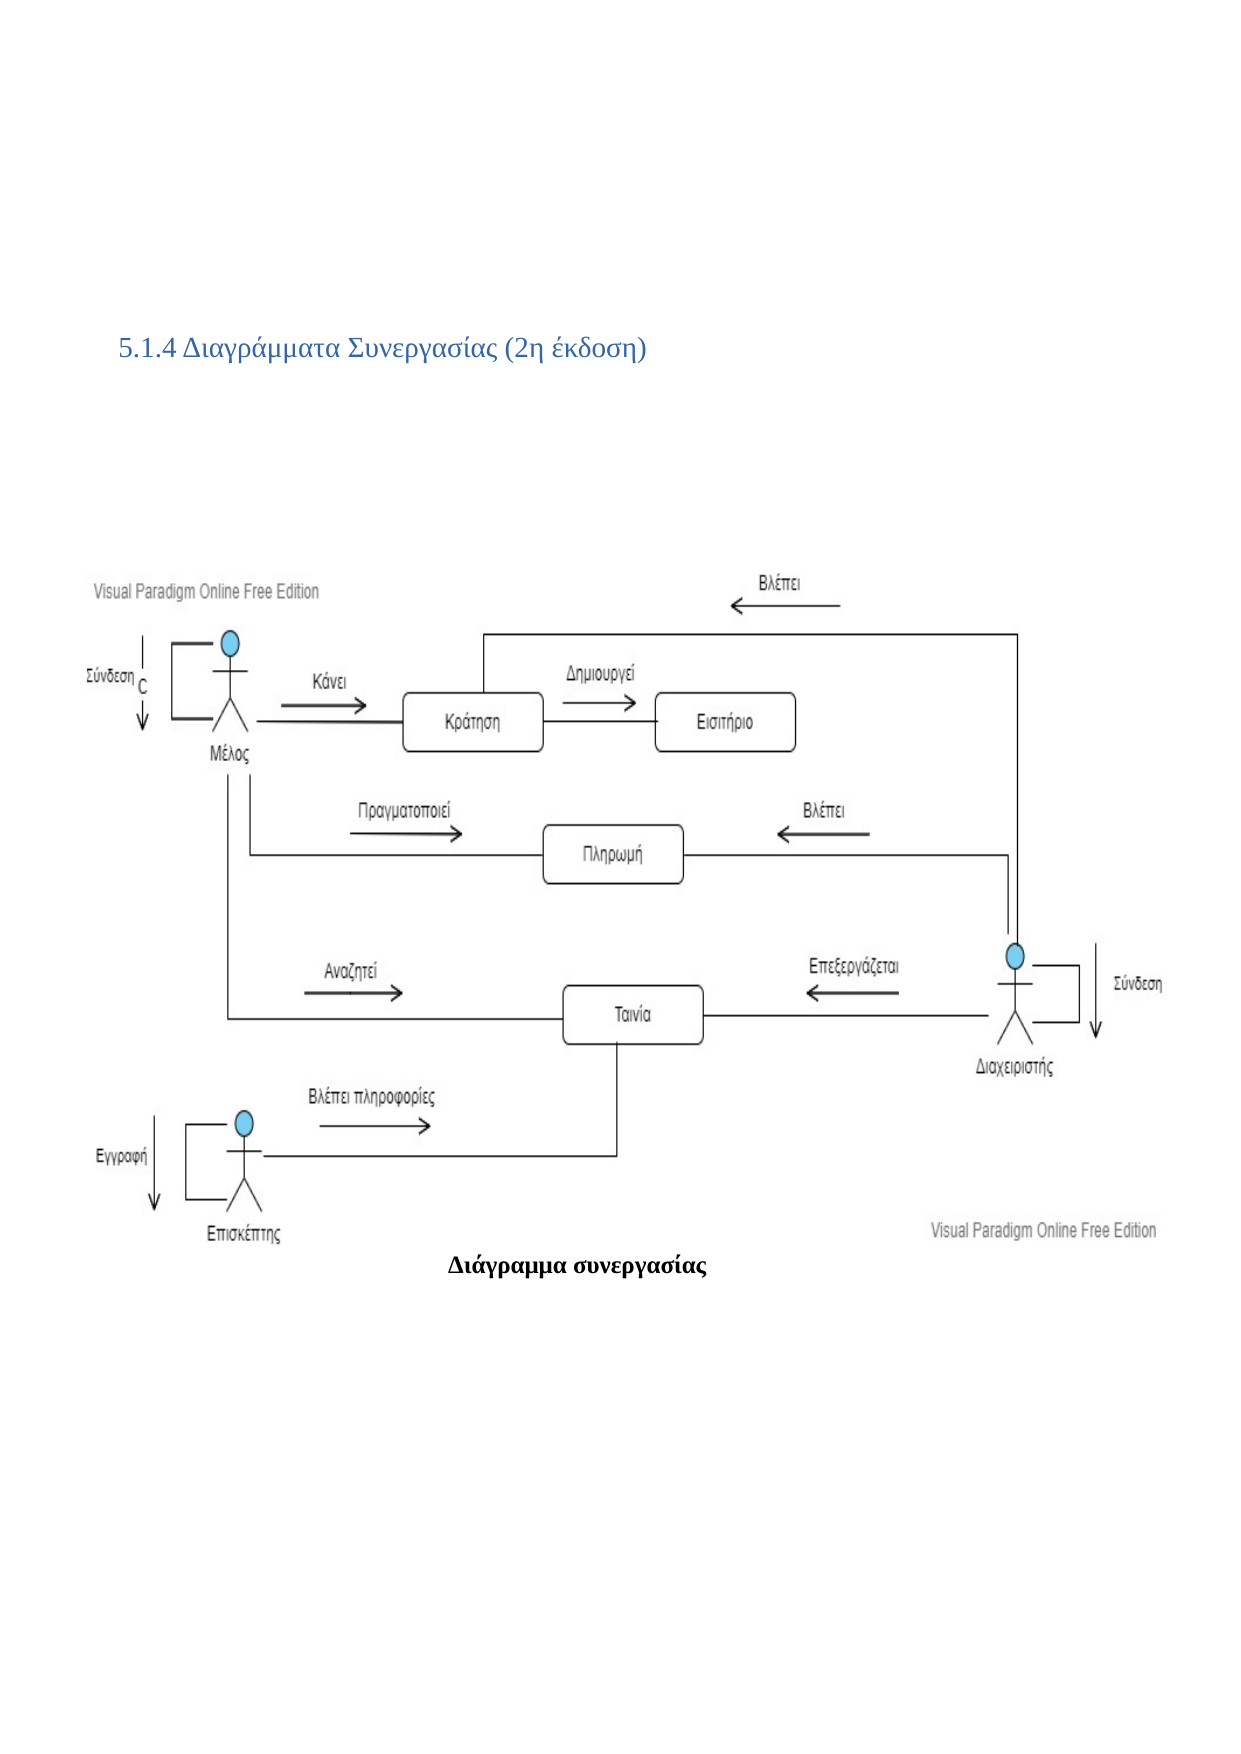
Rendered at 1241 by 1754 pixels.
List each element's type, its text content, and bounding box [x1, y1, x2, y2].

text Διάγραμμα συνεργασίας [118, 1246, 1122, 1279]
text 5.1.4 Διαγράμματα Συνεργασίας (2η έκδοση) [118, 331, 1122, 364]
